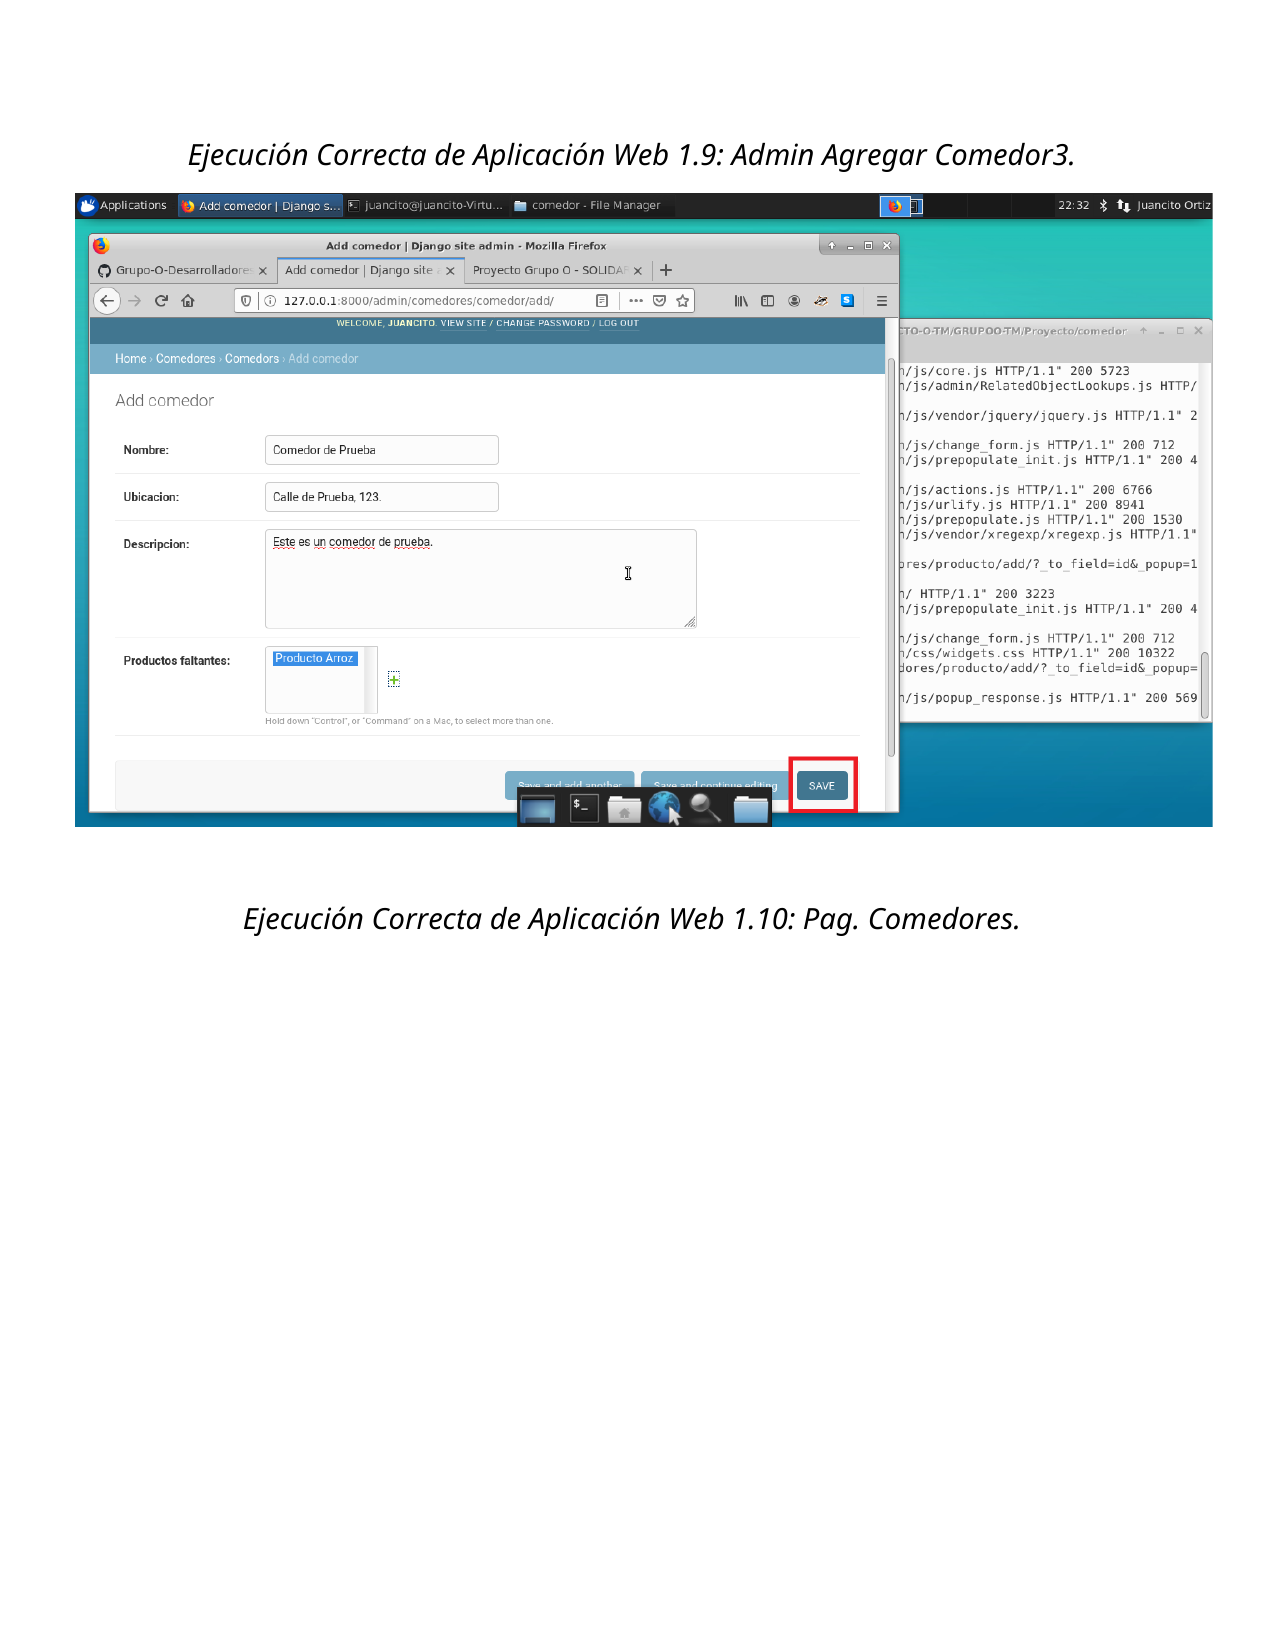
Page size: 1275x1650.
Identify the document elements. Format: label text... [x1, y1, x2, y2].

list Ejecución Correcta de Aplicación Web 1.10: Pag. Comedores. [75, 899, 1200, 938]
list Ejecución Correcta de Aplicación Web 1.9: Admin Agregar Comedor3. [75, 134, 1200, 174]
